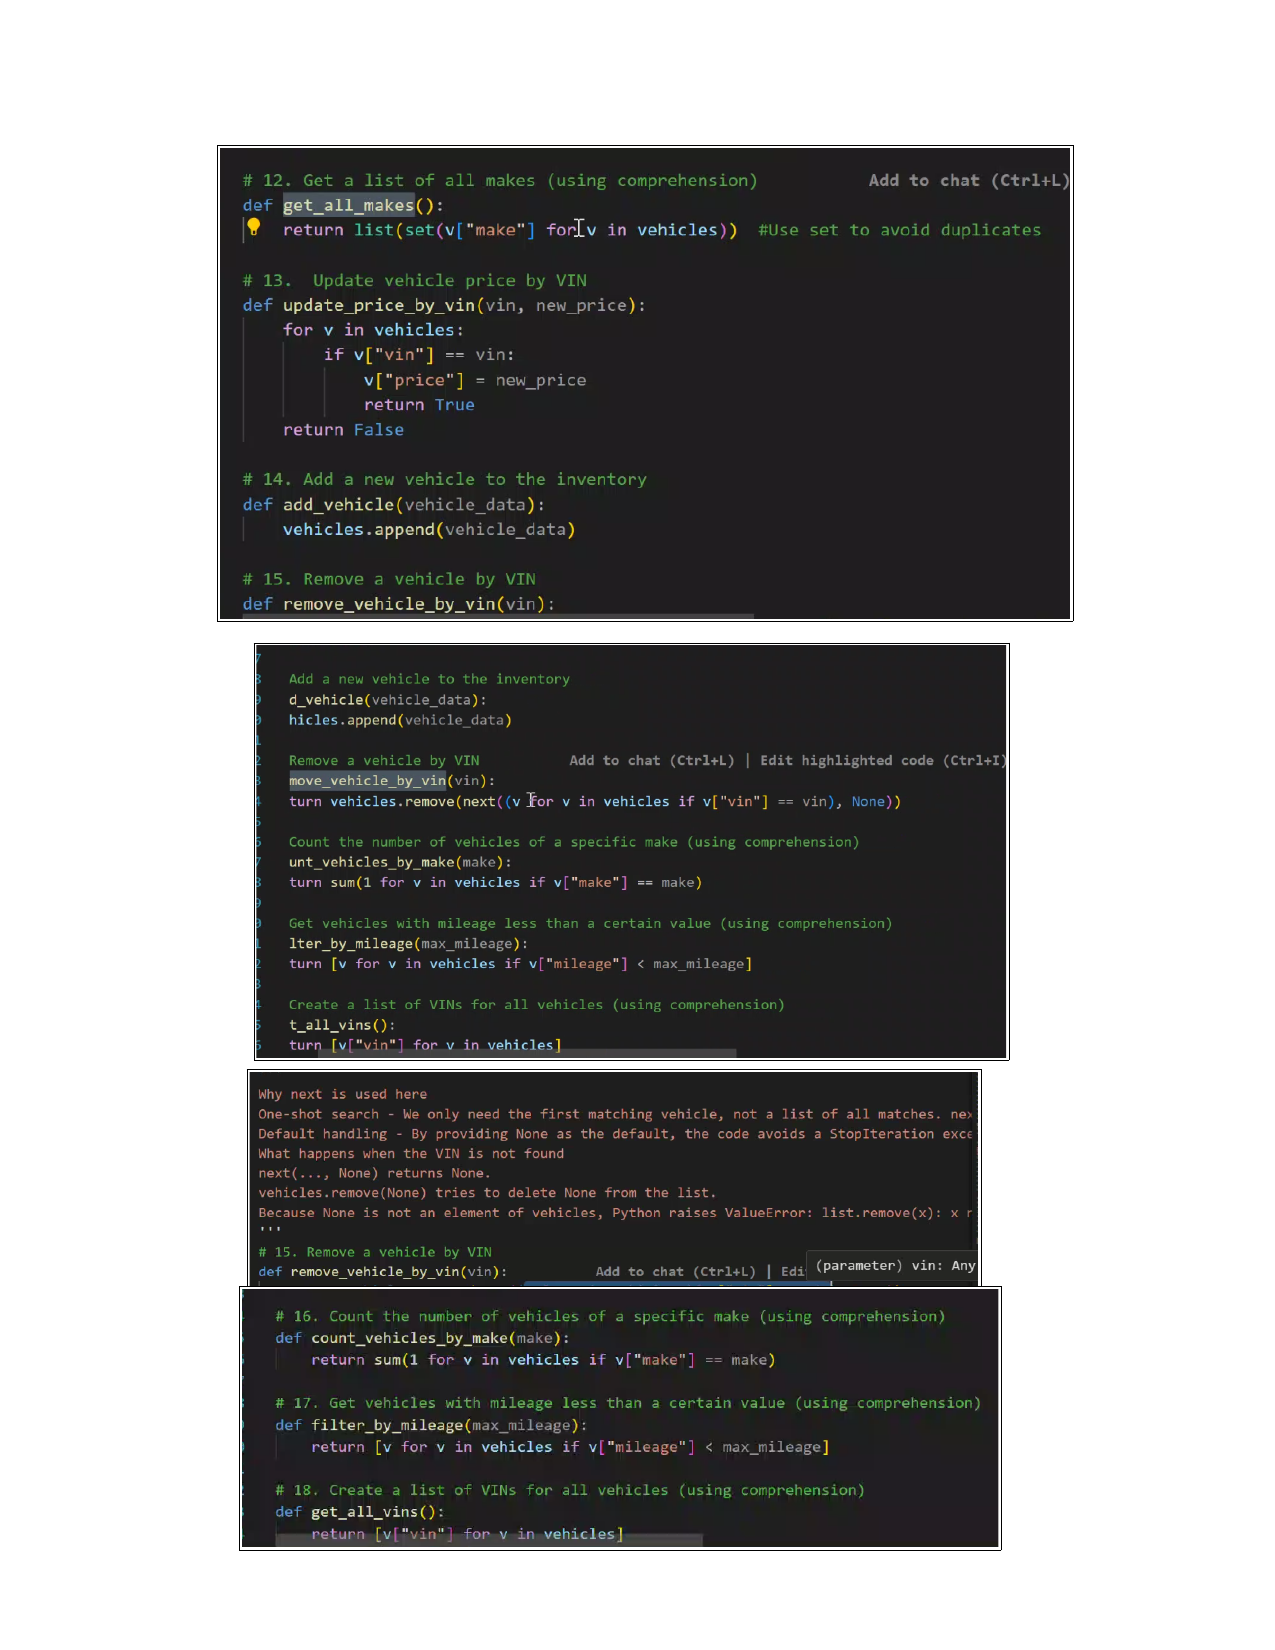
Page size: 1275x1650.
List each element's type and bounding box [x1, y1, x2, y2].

picture [249, 1072, 978, 1286]
picture [220, 148, 1070, 619]
picture [256, 645, 1007, 1058]
picture [242, 1289, 999, 1547]
